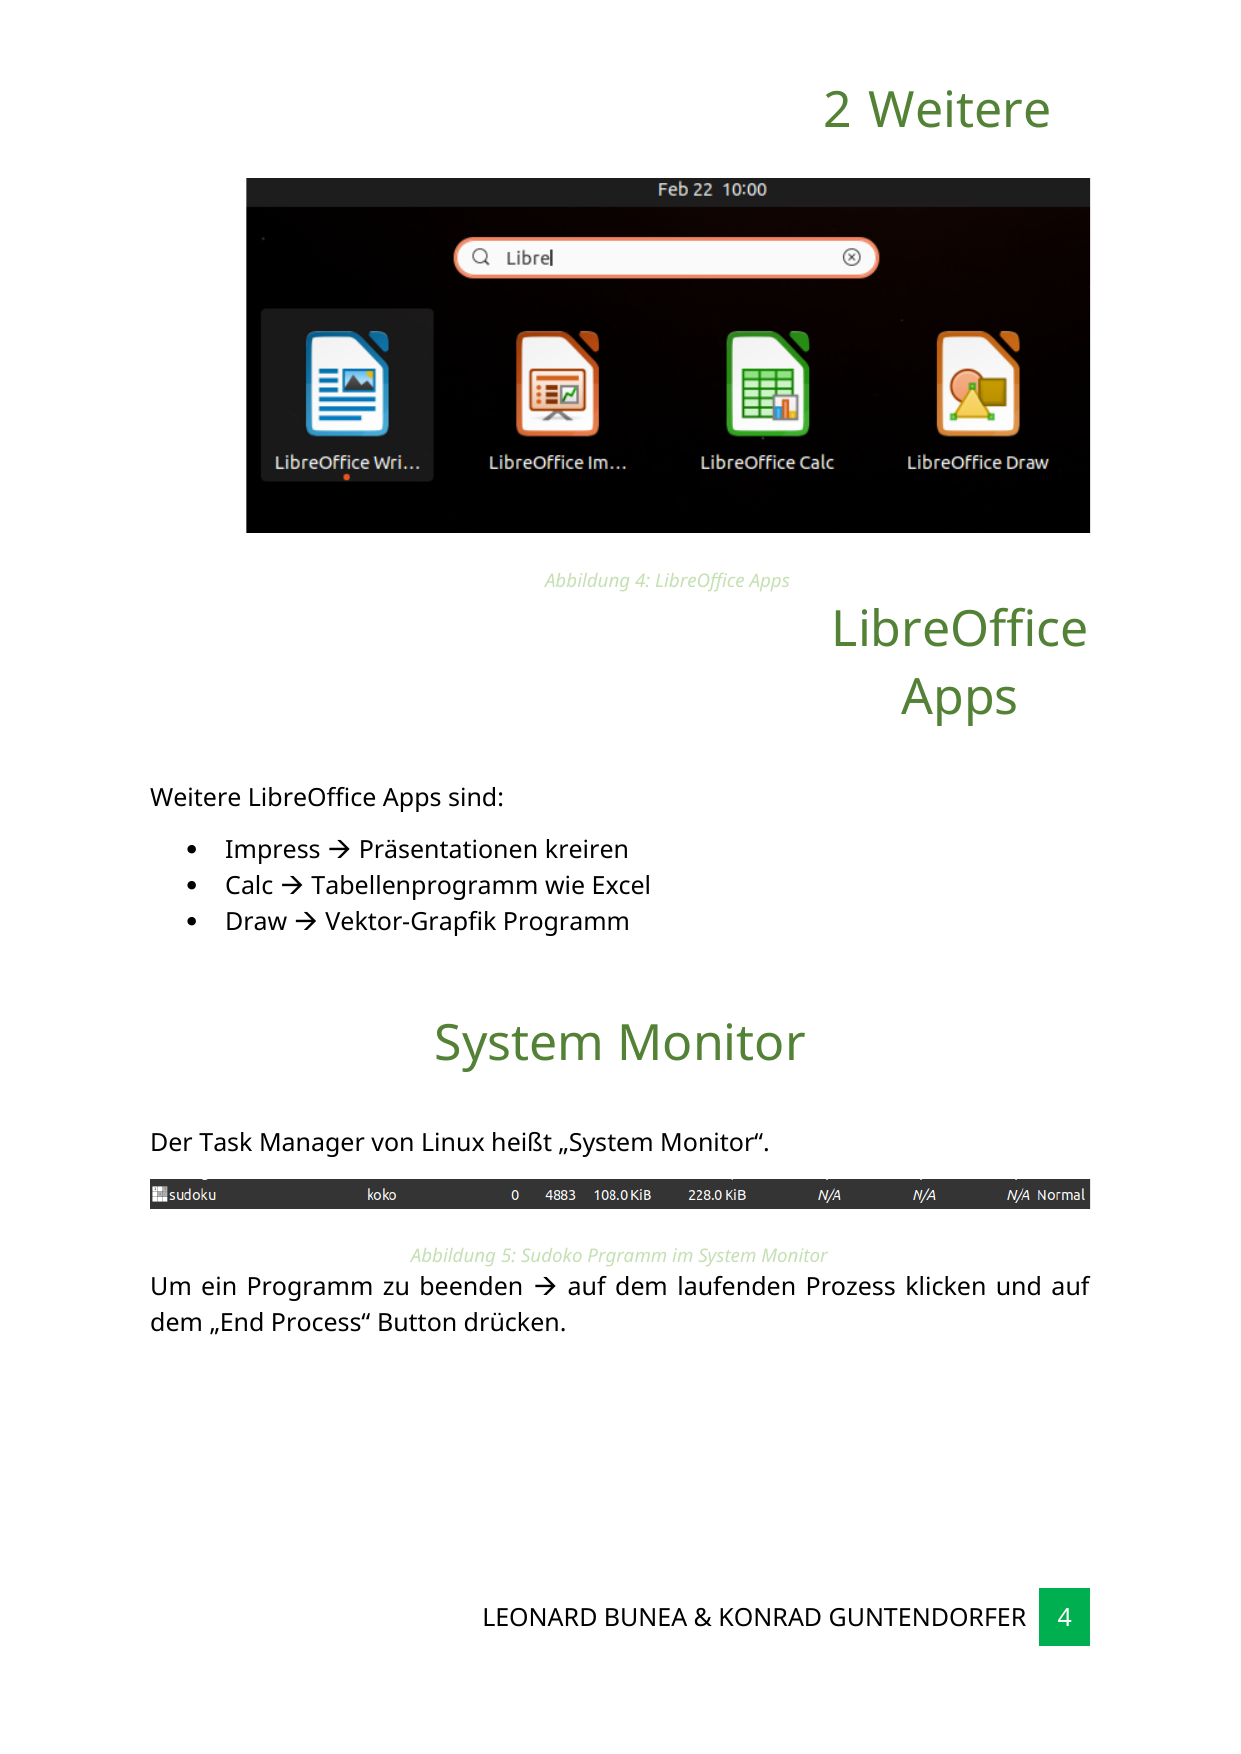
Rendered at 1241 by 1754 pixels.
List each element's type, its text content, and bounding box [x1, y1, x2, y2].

text Um ein Programm zu beenden  auf dem laufenden Prozess klicken und auf dem „End Process“ Button drücken. [150, 1268, 1090, 1338]
list Calc  Tabellenprogramm wie Excel [187, 868, 1090, 902]
text [150, 1209, 1090, 1243]
text Abbildung 4: LibreOffice Apps [246, 567, 1090, 593]
subtitle Weitere LibreOffice Apps [246, 533, 1090, 567]
text Weitere LibreOffice Apps sind: [150, 779, 1090, 813]
list Impress  Präsentationen kreiren [187, 832, 1090, 866]
subtitle Weitere LibreOffice Apps [785, 593, 1090, 729]
text Abbildung 5: Sudoko Prgramm im System Monitor [150, 1243, 1090, 1268]
subtitle Weitere LibreOffice Apps [785, 74, 1090, 178]
subtitle System Monitor [150, 1007, 1090, 1075]
text Der Task Manager von Linux heißt „System Monitor“. [150, 1125, 1090, 1159]
list Draw  Vektor-Grapfik Programm [187, 904, 1090, 938]
